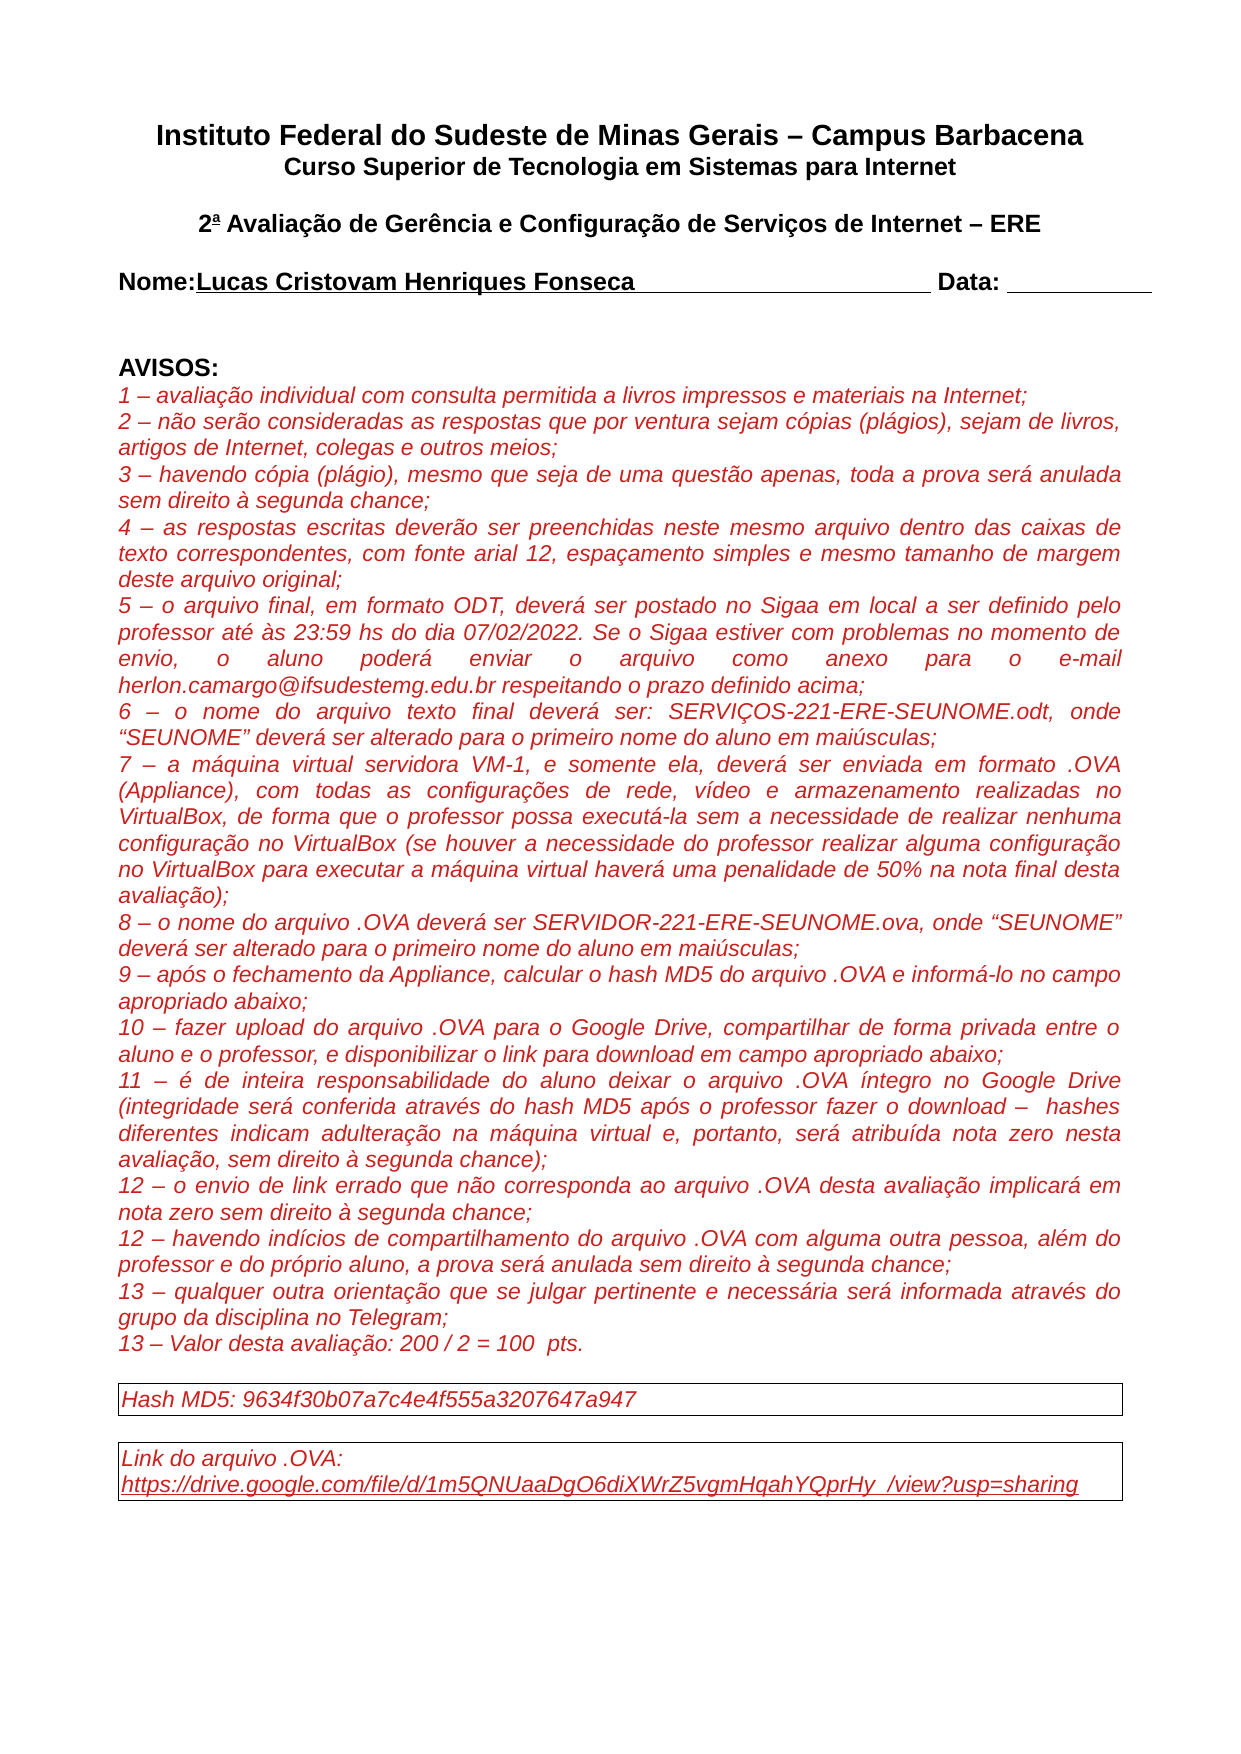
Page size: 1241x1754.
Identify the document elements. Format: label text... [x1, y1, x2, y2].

text 12 – o envio de link errado que não corresponda ao arquivo .OVA desta avaliação implicará em nota zero sem direito à segunda chance; [118, 1172, 1122, 1225]
text 5 – o arquivo final, em formato ODT, deverá ser postado no Sigaa em local a ser definido pelo professor até às 23:59 hs do dia 07/02/2022. Se o Sigaa estiver com problemas no momento de envio, o aluno poderá enviar o arquivo como anexo para o e-mail herlon.camargo@ifsudestemg.edu.br respeitando o prazo definido acima; [118, 592, 1122, 698]
text 2 – não serão consideradas as respostas que por ventura sejam cópias (plágios), sejam de livros, artigos de Internet, colegas e outros meios; [118, 408, 1122, 461]
text 6 – o nome do arquivo texto final deverá ser: SERVIÇOS-221-ERE-SEUNOME.odt, onde “SEUNOME” deverá ser alterado para o primeiro nome do aluno em maiúsculas; [118, 698, 1122, 751]
text AVISOS: 1 – avaliação individual com consulta permitida a livros impressos e materiais na Internet; [118, 353, 1122, 408]
text 9 – após o fechamento da Appliance, calcular o hash MD5 do arquivo .OVA e informá-lo no campo apropriado abaixo; [118, 961, 1122, 1014]
text Hash MD5: 9634f30b07a7c4e4f555a3207647a947 [119, 1384, 1122, 1415]
text 4 – as respostas escritas deverão ser preenchidas neste mesmo arquivo dentro das caixas de texto correspondentes, com fonte arial 12, espaçamento simples e mesmo tamanho de margem deste arquivo original; [118, 513, 1122, 592]
text 2a Avaliação de Gerência e Configuração de Serviços de Internet – ERE [118, 209, 1122, 238]
text Link do arquivo .OVA: [119, 1443, 1122, 1468]
text 10 – fazer upload do arquivo .OVA para o Google Drive, compartilhar de forma privada entre o aluno e o professor, e disponibilizar o link para download em campo apropriado abaixo; [118, 1014, 1122, 1067]
text 13 – Valor desta avaliação: 200 / 2 = 100 pts. [118, 1330, 1122, 1357]
text Curso Superior de Tecnologia em Sistemas para Internet [118, 152, 1122, 180]
text 7 – a máquina virtual servidora VM-1, e somente ela, deverá ser enviada em formato .OVA (Appliance), com todas as configurações de rede, vídeo e armazenamento realizadas no VirtualBox, de forma que o professor possa executá-la sem a necessidade de realizar nenhuma configuração no VirtualBox (se houver a necessidade do professor realizar alguma configuração no VirtualBox para executar a máquina virtual haverá uma penalidade de 50% na nota final desta avaliação); [118, 751, 1122, 909]
text Nome:Lucas Cristovam Henriques Fonseca Data: [118, 267, 1122, 295]
text 8 – o nome do arquivo .OVA deverá ser SERVIDOR-221-ERE-SEUNOME.ova, onde “SEUNOME” deverá ser alterado para o primeiro nome do aluno em maiúsculas; [118, 909, 1122, 961]
text Instituto Federal do Sudeste de Minas Gerais – Campus Barbacena [118, 118, 1122, 152]
text 13 – qualquer outra orientação que se julgar pertinente e necessária será informada através do grupo da disciplina no Telegram; [118, 1278, 1122, 1330]
text 12 – havendo indícios de compartilhamento do arquivo .OVA com alguma outra pessoa, além do professor e do próprio aluno, a prova será anulada sem direito à segunda chance; [118, 1225, 1122, 1278]
text 11 – é de inteira responsabilidade do aluno deixar o arquivo .OVA íntegro no Google Drive (integridade será conferida através do hash MD5 após o professor fazer o download – hashes diferentes indicam adulteração na máquina virtual e, portanto, será atribuída nota zero nesta avaliação, sem direito à segunda chance); [118, 1067, 1122, 1172]
text 3 – havendo cópia (plágio), mesmo que seja de uma questão apenas, toda a prova será anulada sem direito à segunda chance; [118, 461, 1122, 513]
text https://drive.google.com/file/d/1m5QNUaaDgO6diXWrZ5vgmHqahYQprHy_/view?usp=sharing [119, 1468, 1122, 1500]
